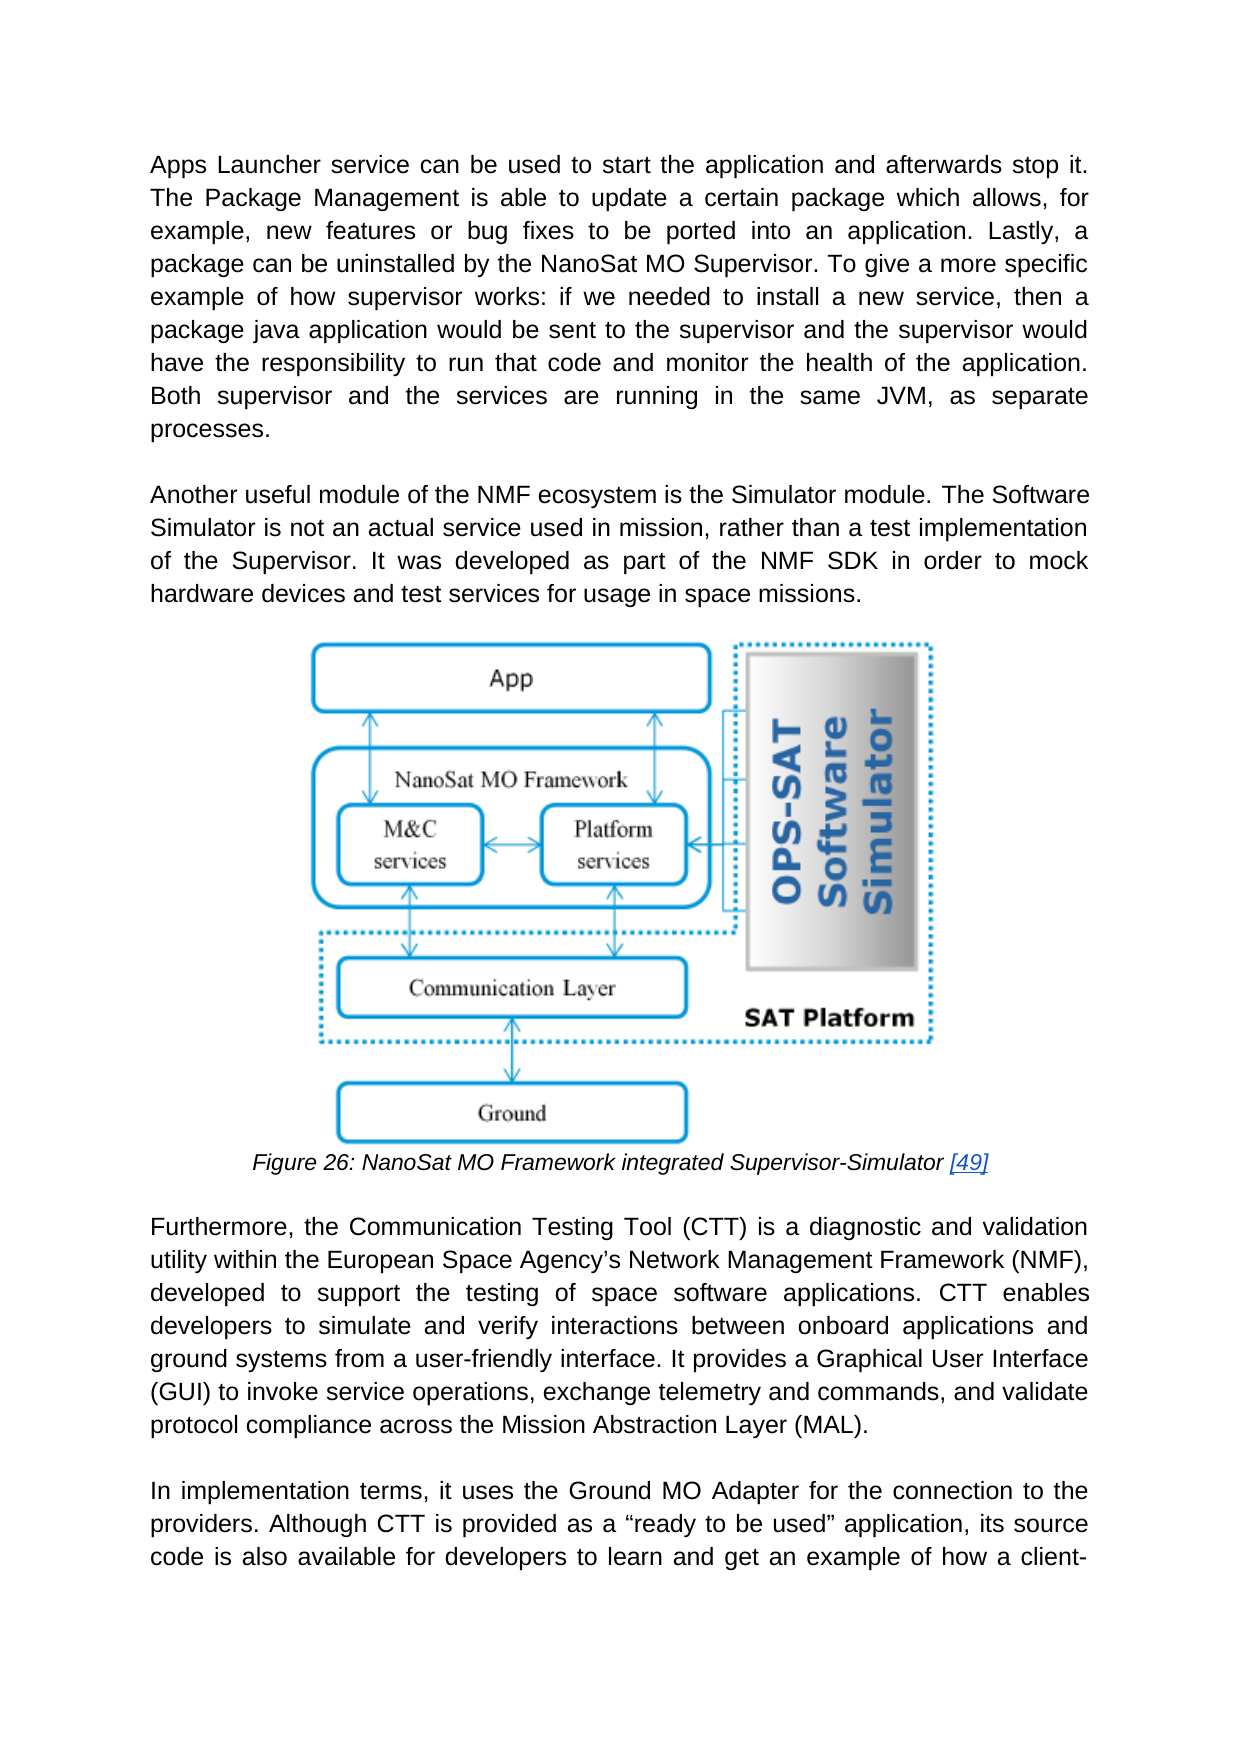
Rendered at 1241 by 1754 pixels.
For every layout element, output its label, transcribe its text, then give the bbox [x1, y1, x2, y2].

text Furthermore, the Communication Testing Tool (CTT) is a diagnostic and validation utility within the European Space Agency’s Network Management Framework (NMF), developed to support the testing of space software applications. CTT enables developers to simulate and verify interactions between onboard applications and ground systems from a user-friendly interface. It provides a Graphical User Interface (GUI) to invoke service operations, exchange telemetry and commands, and validate protocol compliance across the Mission Abstraction Layer (MAL). [150, 1212, 1090, 1439]
text Figure 26: NanoSat MO Framework integrated Supervisor-Simulator [49] [150, 1149, 1090, 1175]
text In implementation terms, it uses the Ground MO Adapter for the connection to the providers. Although CTT is provided as a “ready to be used” application, its source code is also available for developers to learn and get an example of how a client- [150, 1476, 1090, 1571]
text Apps Launcher service can be used to start the application and afterwards stop it. The Package Management is able to update a certain package which allows, for example, new features or bug fixes to be ported into an application. Lastly, a package can be uninstalled by the NanoSat MO Supervisor. To give a more specific example of how supervisor works: if we needed to install a new service, then a package java application would be sent to the supervisor and the supervisor would have the responsibility to run that code and monitor the health of the application. Both supervisor and the services are running in the same JVM, as separate processes. [150, 150, 1090, 443]
picture [297, 612, 943, 1146]
text Another useful module of the NMF ecosystem is the Simulator module. The Software Simulator is not an actual service used in mission, rather than a test implementation of the Supervisor. It was developed as part of the NMF SDK in order to mock hardware devices and test services for usage in space missions. [150, 480, 1090, 608]
